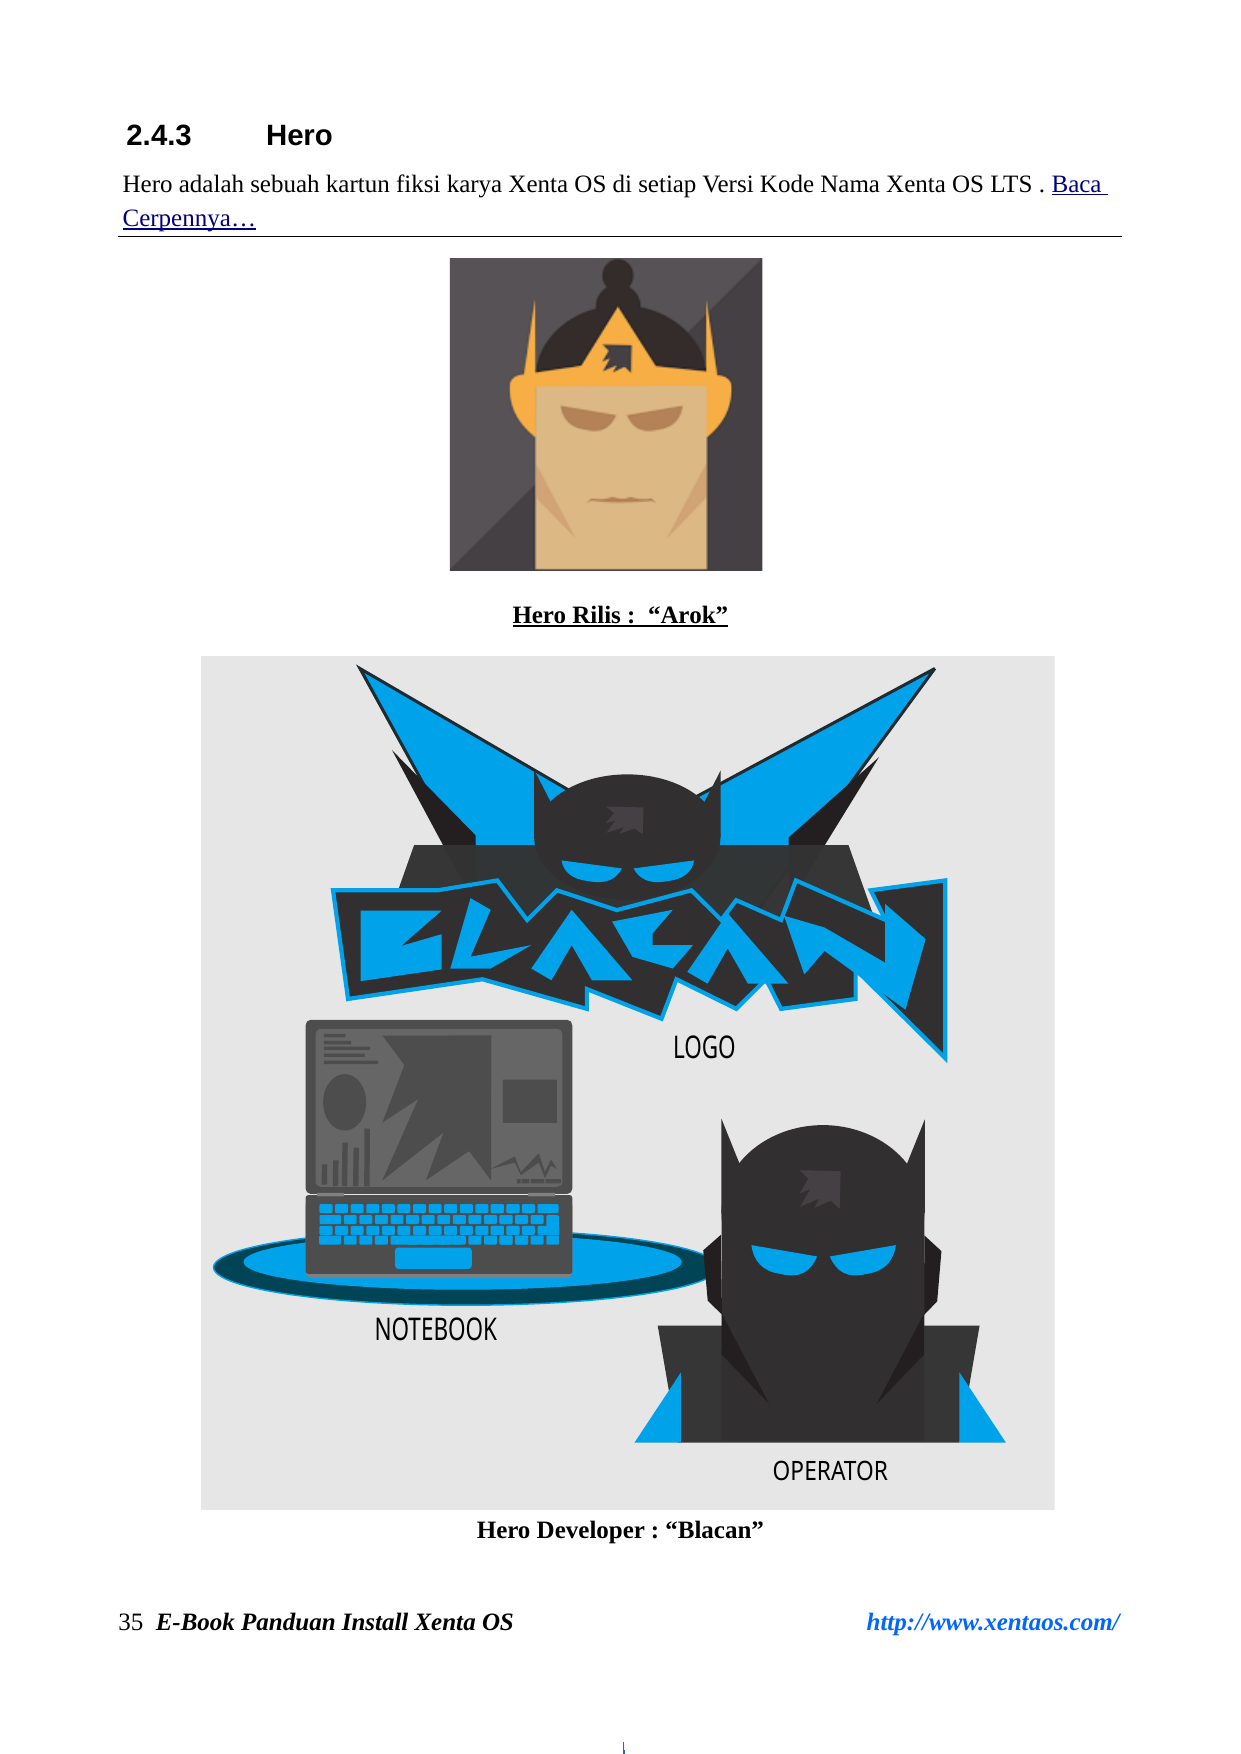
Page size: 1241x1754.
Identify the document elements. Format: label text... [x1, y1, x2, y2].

text Hero Developer : “Blacan” [118, 649, 1122, 1544]
picture [449, 258, 763, 571]
text Hero Rilis : “Arok” [118, 600, 1122, 629]
text Hero adalah sebuah kartun fiksi karya Xenta OS di setiap Versi Kode Nama Xenta OS LTS . Baca Cerpennya… [118, 164, 1122, 236]
subtitle Hero [118, 118, 1122, 152]
